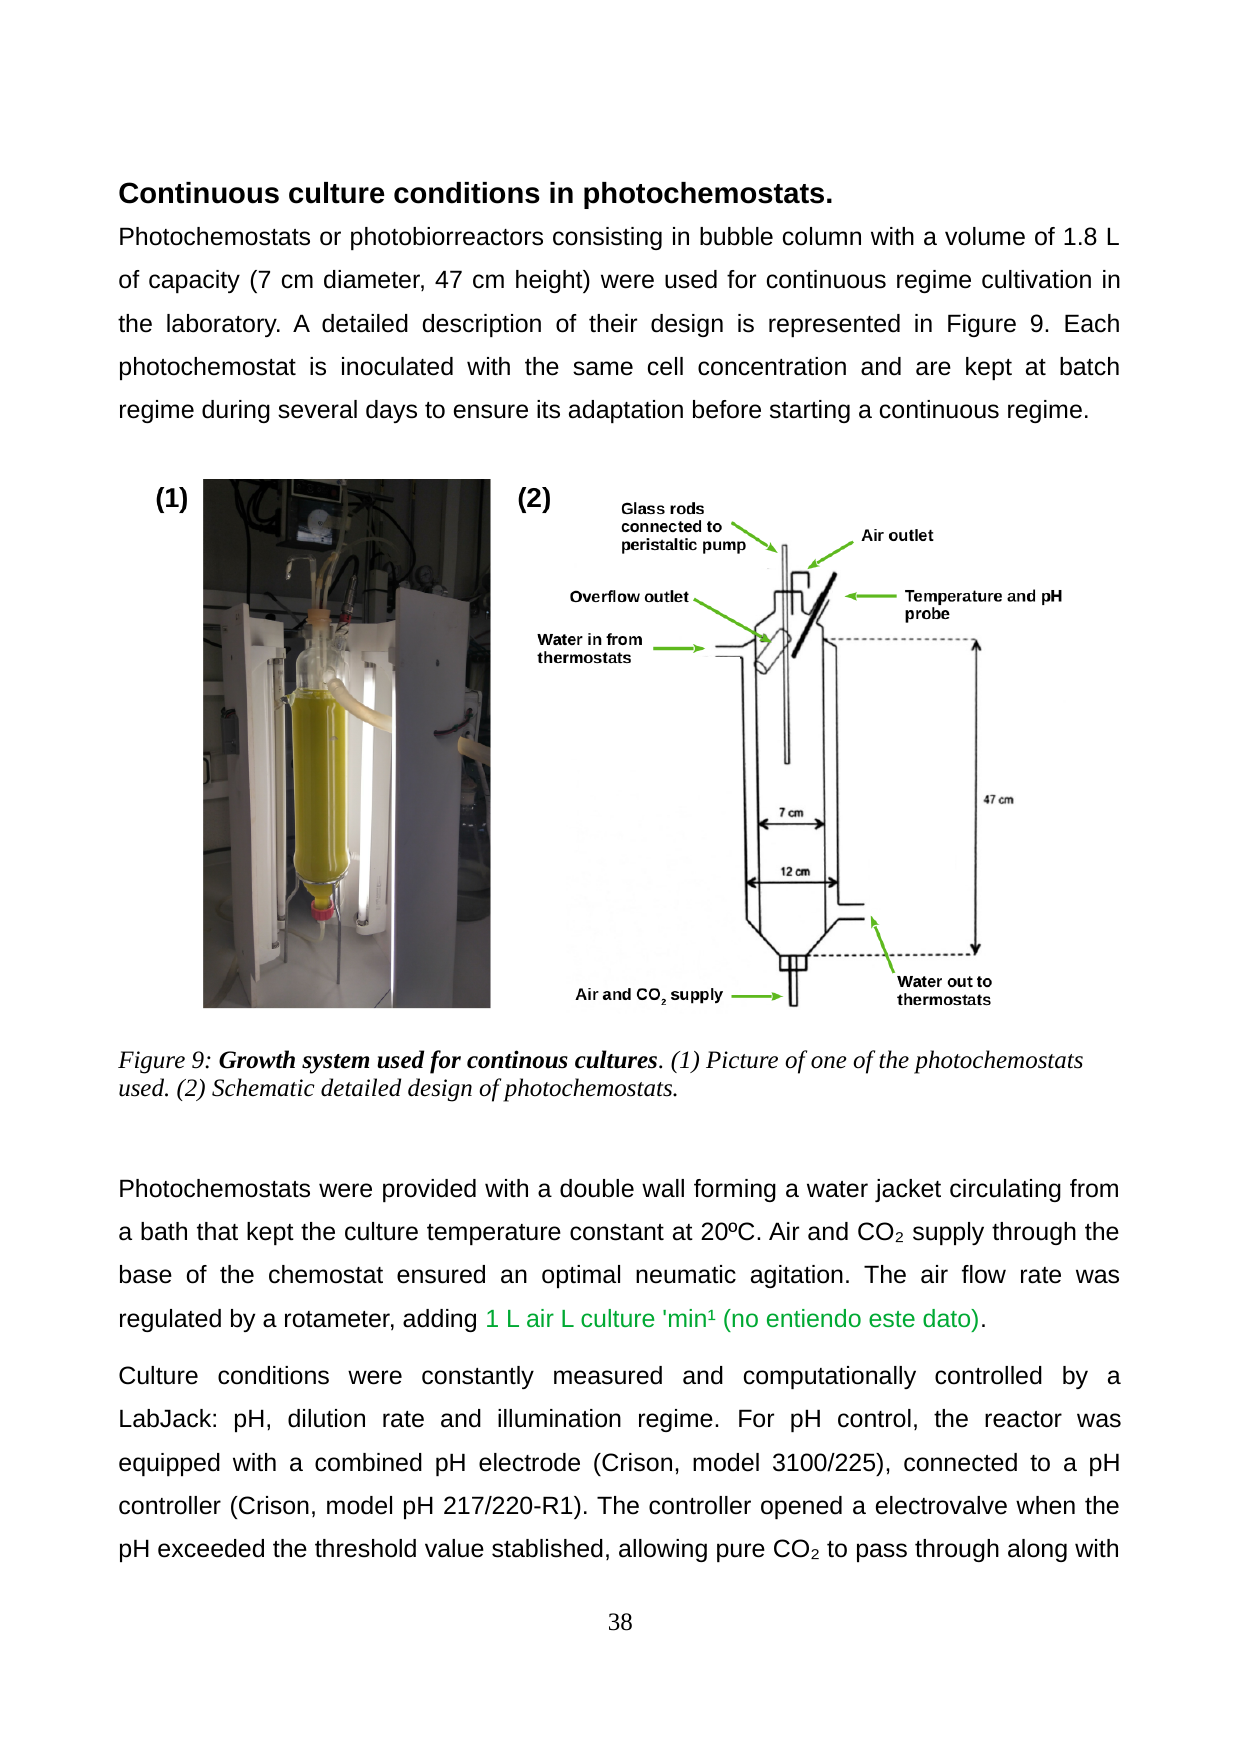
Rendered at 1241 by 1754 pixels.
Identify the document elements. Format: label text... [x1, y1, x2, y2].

picture [118, 465, 1123, 1045]
text Culture conditions were constantly measured and computationally controlled by a LabJack: pH, dilution rate and illumination regime. For pH control, the reactor was equipped with a combined pH electrode (Crison, model 3100/225), connected to a pH controller (Crison, model pH 217/220-R1). The controller opened a electrovalve when the pH exceeded the threshold value stablished, allowing pure CO₂ to pass through along with [118, 1361, 1122, 1563]
text Photochemostats or photobiorreactors consisting in bubble column with a volume of 1.8 L of capacity (7 cm diameter, 47 cm height) were used for continuous regime cultivation in the laboratory. A detailed description of their design is represented in Figure 9. Each photochemostat is inoculated with the same cell concentration and are kept at batch regime during several days to ensure its adaptation before starting a continuous regime. [118, 222, 1122, 424]
text Figure 9: Growth system used for continous cultures. (1) Picture of one of the photochemostats used. (2) Schematic detailed design of photochemostats. [118, 1045, 1122, 1102]
text Photochemostats were provided with a double wall forming a water jacket circulating from a bath that kept the culture temperature constant at 20ºC. Air and CO₂ supply through the base of the chemostat ensured an optimal neumatic agitation. The air flow rate was regulated by a rotameter, adding 1 L air L culture 'min¹ (no entiendo este dato). [118, 1174, 1122, 1332]
subtitle Continuous culture conditions in photochemostats. [118, 176, 1122, 210]
